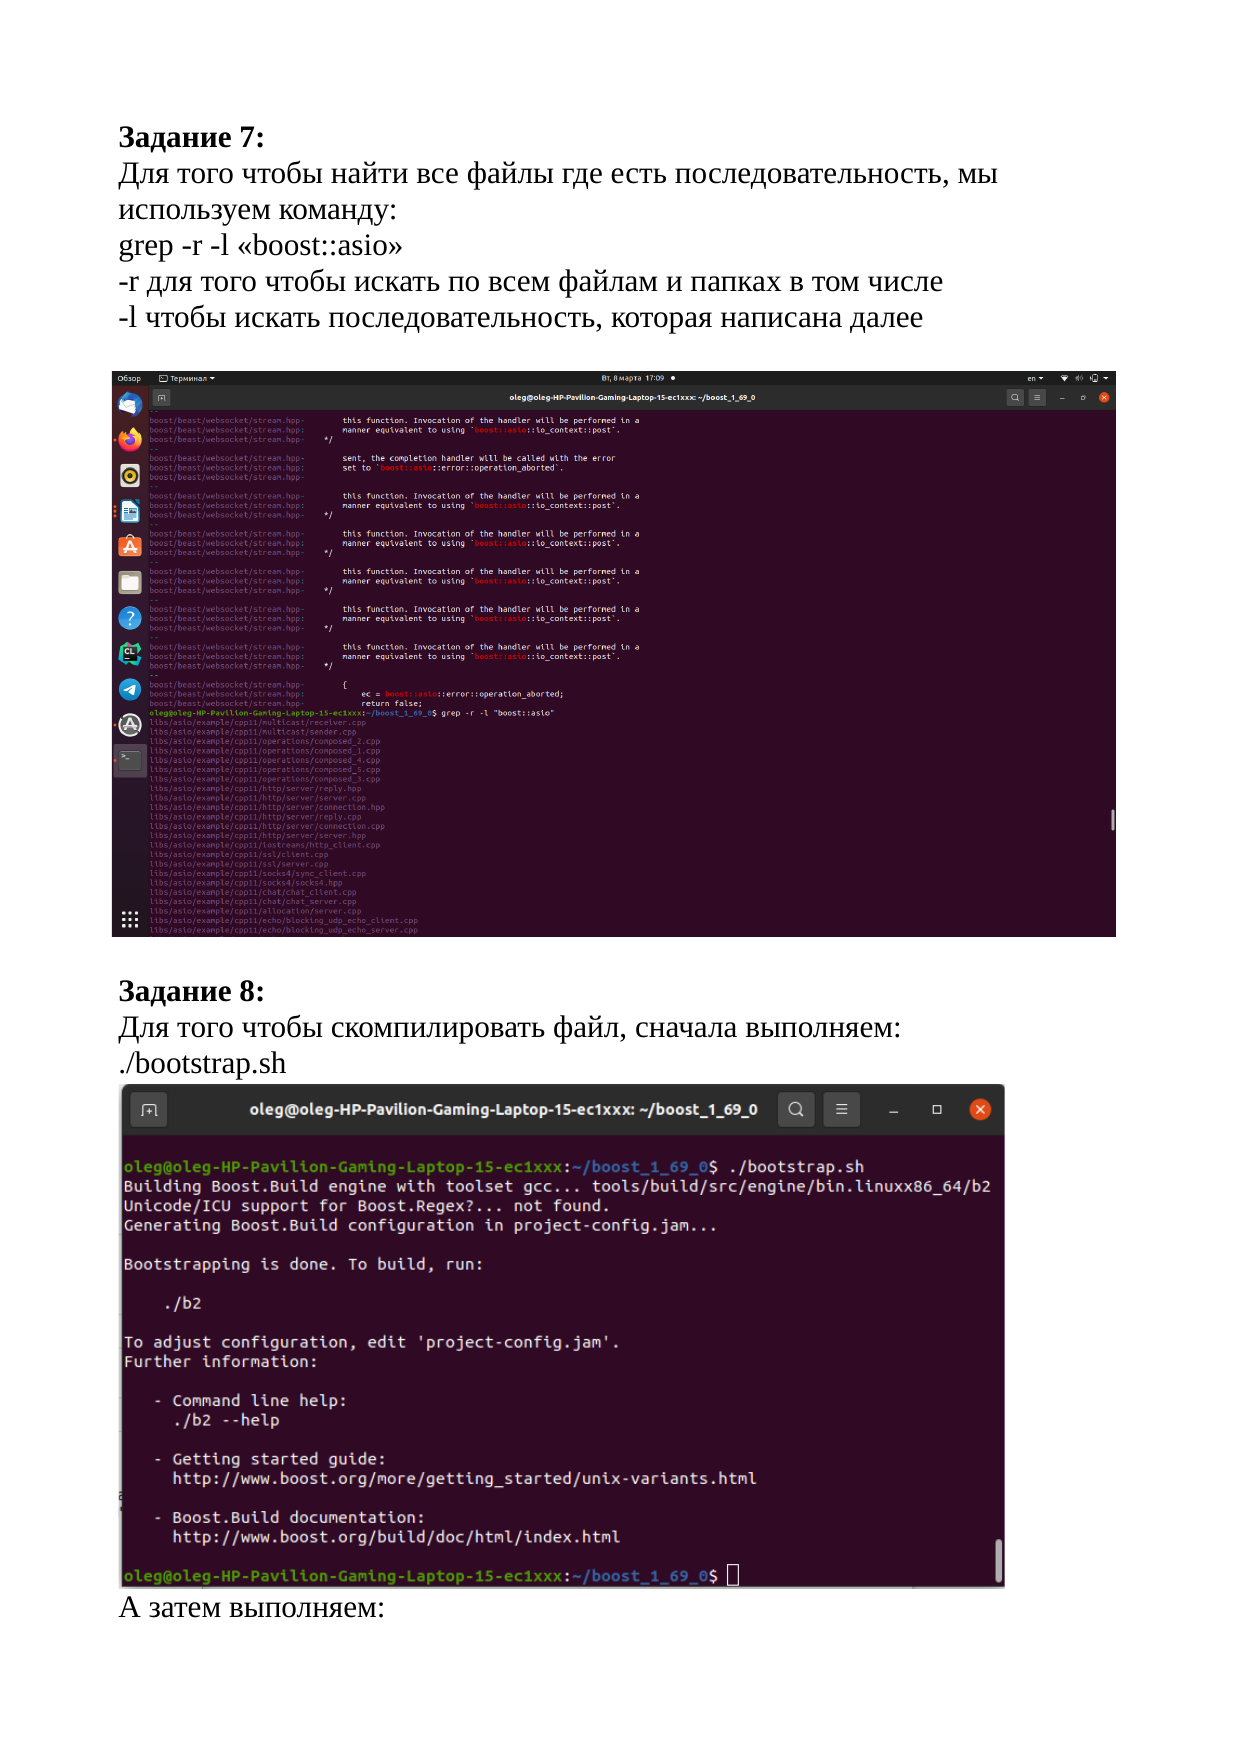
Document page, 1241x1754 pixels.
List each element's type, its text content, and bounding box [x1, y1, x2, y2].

text Для того чтобы скомпилировать файл, сначала выполняем: [118, 1008, 1122, 1044]
text ./bootstrap.sh [118, 1044, 1122, 1080]
picture [774, 1084, 1005, 1589]
text grep -r -l «boost::asio» [118, 226, 1122, 262]
picture [111, 371, 1116, 937]
text А затем выполняем: [118, 1080, 1122, 1624]
text -r для того чтобы искать по всем файлам и папках в том числе [118, 262, 1122, 298]
text Задание 7: [118, 118, 1122, 154]
text Для того чтобы найти все файлы где есть последовательность, мы используем команду: [118, 154, 1122, 226]
text -l чтобы искать последовательность, которая написана далее [118, 298, 1122, 334]
text Задание 8: [118, 972, 1122, 1008]
